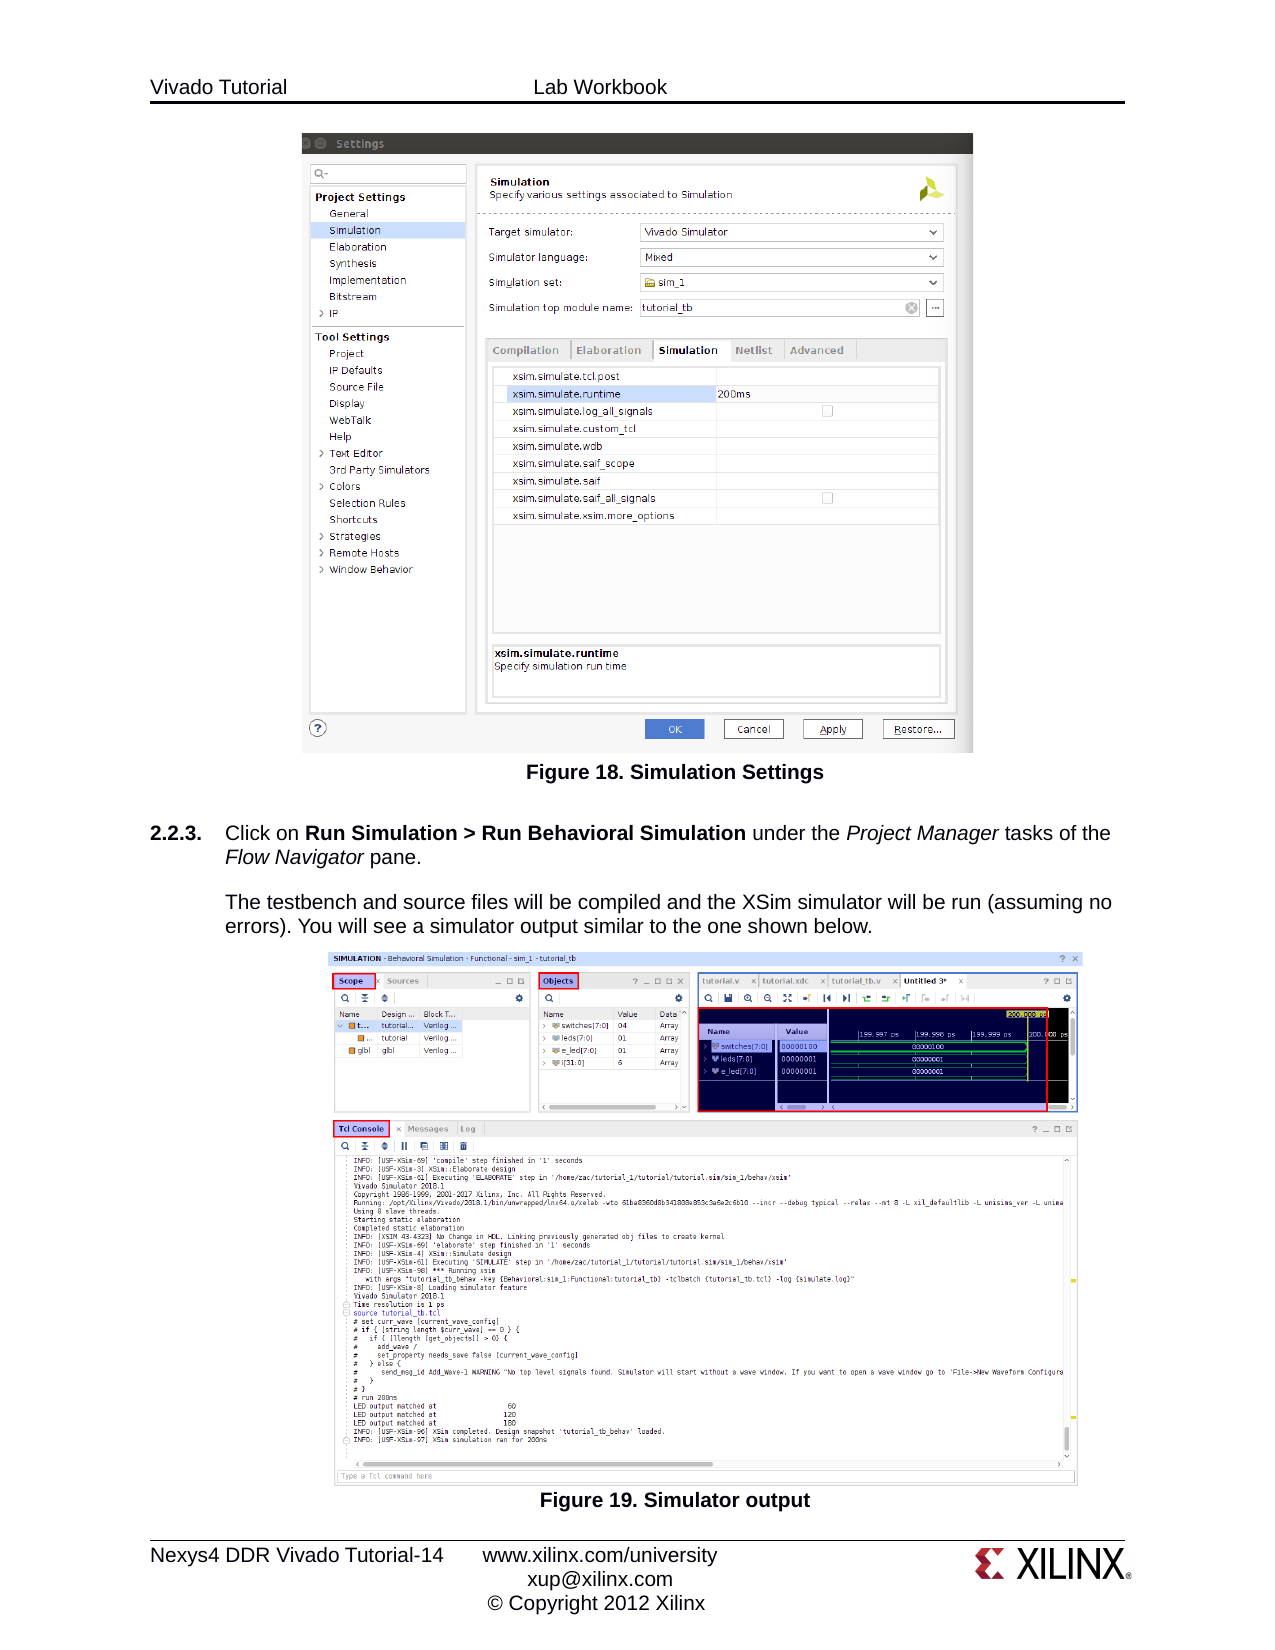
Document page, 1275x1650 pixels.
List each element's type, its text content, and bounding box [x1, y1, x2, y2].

list Click on Run Simulation > Run Behavioral Simulation under the Project Manager tasks of the Flow Navigator pane. [150, 821, 1125, 869]
picture [975, 1548, 1132, 1579]
picture [328, 952, 1083, 1486]
text The testbench and source files will be compiled and the XSim simulator will be run (assuming no errors). You will see a simulator output similar to the one shown below. [225, 890, 1125, 938]
text Figure 18. Simulation Settings [225, 759, 1125, 783]
picture [301, 133, 974, 753]
text Figure 19. Simulator output [225, 1488, 1125, 1512]
